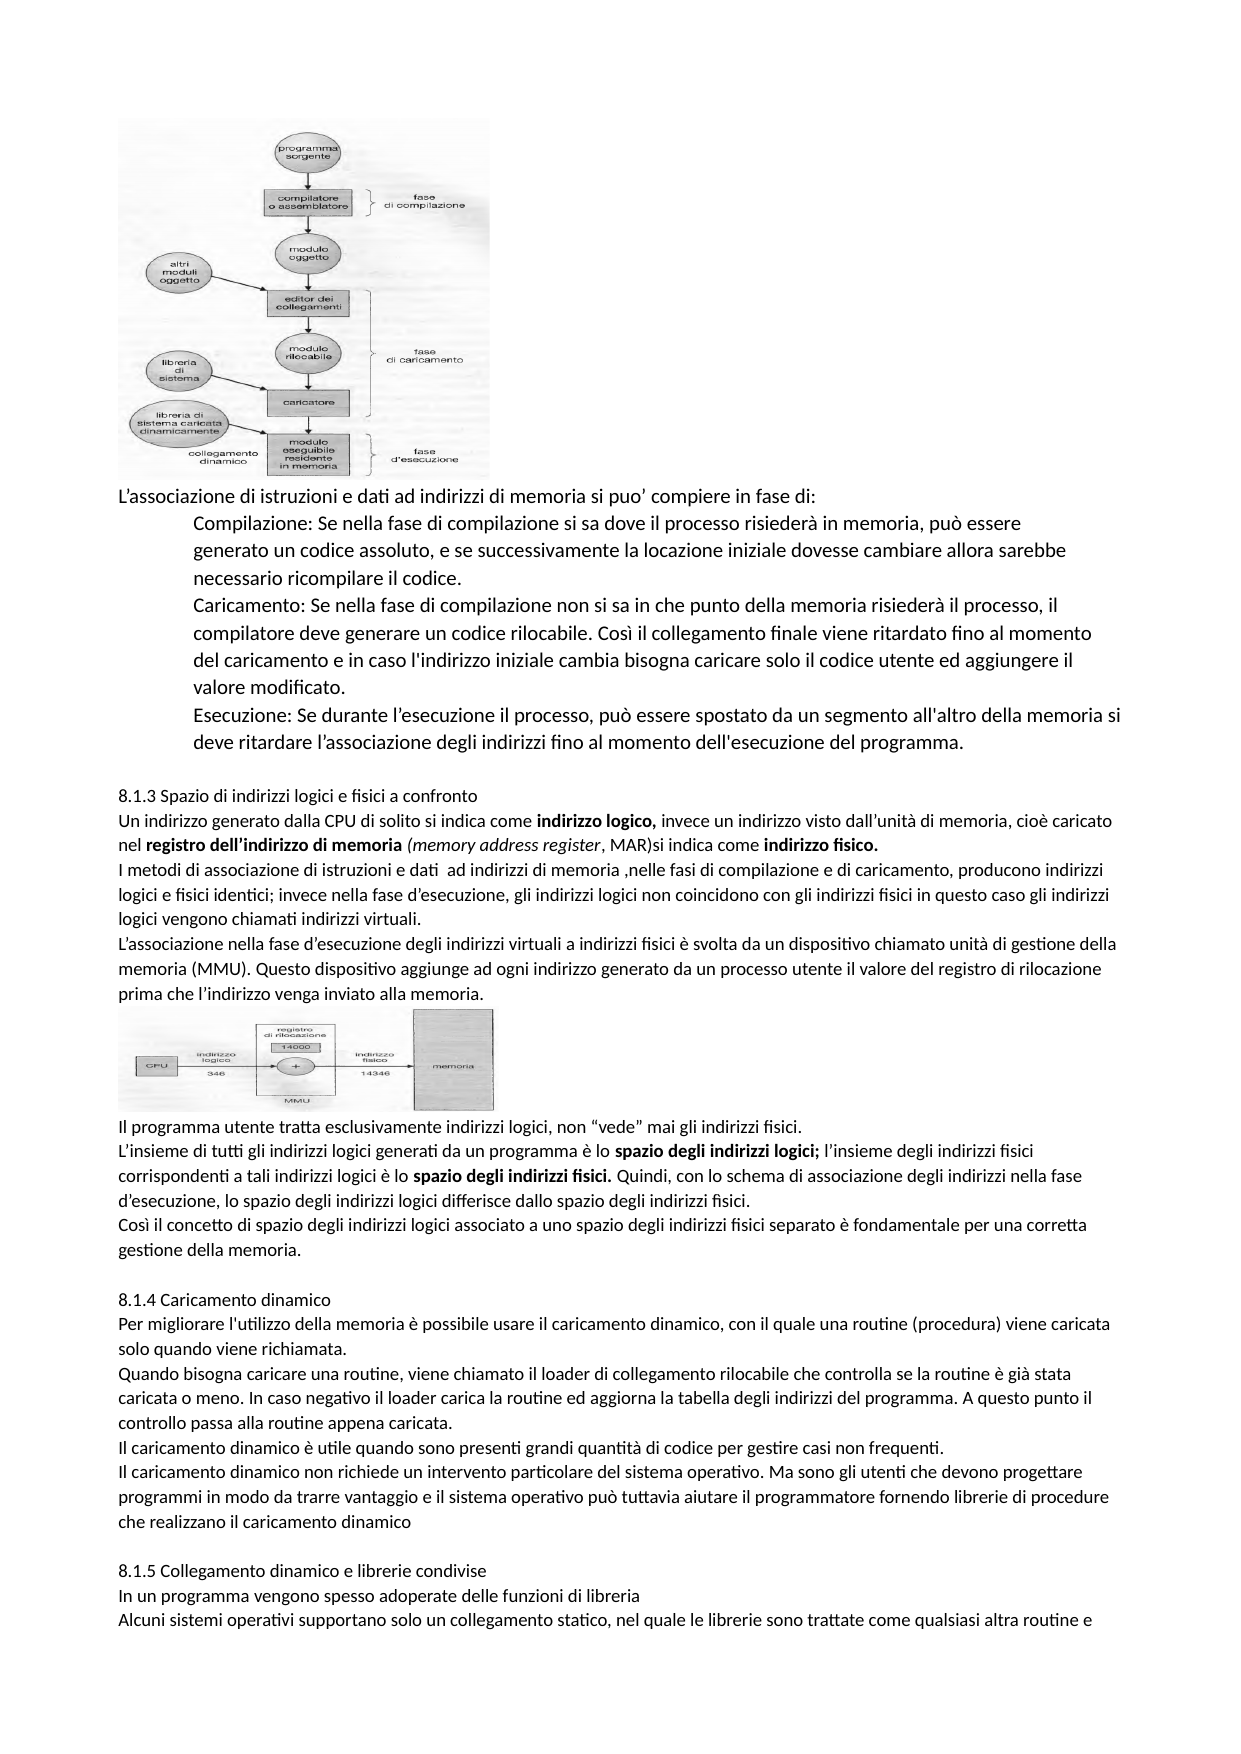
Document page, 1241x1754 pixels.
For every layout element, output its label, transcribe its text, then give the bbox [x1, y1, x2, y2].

text Un indirizzo generato dalla CPU di solito si indica come indirizzo logico, invece un indirizzo visto dall’unità di memoria, cioè caricato nel registro dell’indirizzo di memoria (memory address register, MAR)si indica come indirizzo fisico. I metodi di associazione di istruzioni e dati ad indirizzi di memoria ,nelle fasi di compilazione e di caricamento, producono indirizzi logici e fisici identici; invece nella fase d’esecuzione, gli indirizzi logici non coincidono con gli indirizzi fisici in questo caso gli indirizzi logici vengono chiamati indirizzi virtuali. [118, 809, 1122, 931]
list Caricamento: Se nella fase di compilazione non si sa in che punto della memoria risiederà il processo, il compilatore deve generare un codice rilocabile. Così il collegamento finale viene ritardato fino al momento del caricamento e in caso l'indirizzo iniziale cambia bisogna caricare solo il codice utente ed aggiungere il valore modificato. [193, 592, 1122, 700]
text 8.1.3 Spazio di indirizzi logici e fisici a confronto [118, 784, 1122, 807]
text 8.1.4 Caricamento dinamico [118, 1288, 1122, 1311]
picture [118, 1006, 499, 1112]
text Così il concetto di spazio degli indirizzi logici associato a uno spazio degli indirizzi fisici separato è fondamentale per una corretta gestione della memoria. [118, 1214, 1122, 1261]
text In un programma vengono spesso adoperate delle funzioni di libreria [118, 1584, 1122, 1607]
text Alcuni sistemi operativi supportano solo un collegamento statico, nel quale le librerie sono trattate come qualsiasi altra routine e [118, 1609, 1122, 1632]
text L’insieme di tutti gli indirizzi logici generati da un programma è lo spazio degli indirizzi logici; l’insieme degli indirizzi fisici corrispondenti a tali indirizzi logici è lo spazio degli indirizzi fisici. Quindi, con lo schema di associazione degli indirizzi nella fase d’esecuzione, lo spazio degli indirizzi logici differisce dallo spazio degli indirizzi fìsici. [118, 1139, 1122, 1212]
text Il programma utente tratta esclusivamente indirizzi logici, non “vede” mai gli indirizzi fisici. [118, 1115, 1122, 1138]
text Per migliorare l'utilizzo della memoria è possibile usare il caricamento dinamico, con il quale una routine (procedura) viene caricata solo quando viene richiamata. [118, 1312, 1122, 1360]
list generato un codice assoluto, e se successivamente la locazione iniziale dovesse cambiare allora sarebbe necessario ricompilare il codice. [193, 538, 1122, 590]
text 8.1.5 Collegamento dinamico e librerie condivise [118, 1559, 1122, 1582]
text L’associazione di istruzioni e dati ad indirizzi di memoria si puo’ compiere in fase di: [118, 483, 1122, 508]
text L’associazione nella fase d’esecuzione degli indirizzi virtuali a indirizzi fisici è svolta da un dispositivo chiamato unità di gestione della memoria (MMU). Questo dispositivo aggiunge ad ogni indirizzo generato da un processo utente il valore del registro di rilocazione prima che l’indirizzo venga inviato alla memoria. [118, 932, 1122, 1004]
list Compilazione: Se nella fase di compilazione si sa dove il processo risiederà in memoria, può essere [193, 510, 1122, 536]
text Quando bisogna caricare una routine, viene chiamato il loader di collegamento rilocabile che controlla se la routine è già stata caricata o meno. In caso negativo il loader carica la routine ed aggiorna la tabella degli indirizzi del programma. A questo punto il controllo passa alla routine appena caricata. [118, 1362, 1122, 1434]
list Esecuzione: Se durante l’esecuzione il processo, può essere spostato da un segmento all'altro della memoria si deve ritardare l’associazione degli indirizzi fino al momento dell'esecuzione del programma. [193, 702, 1122, 755]
text Il caricamento dinamico è utile quando sono presenti grandi quantità di codice per gestire casi non frequenti. [118, 1436, 1122, 1459]
text Il caricamento dinamico non richiede un intervento particolare del sistema operativo. Ma sono gli utenti che devono progettare programmi in modo da trarre vantaggio e il sistema operativo può tuttavia aiutare il programmatore fornendo librerie di procedure che realizzano il caricamento dinamico [118, 1461, 1122, 1533]
picture [118, 118, 490, 480]
